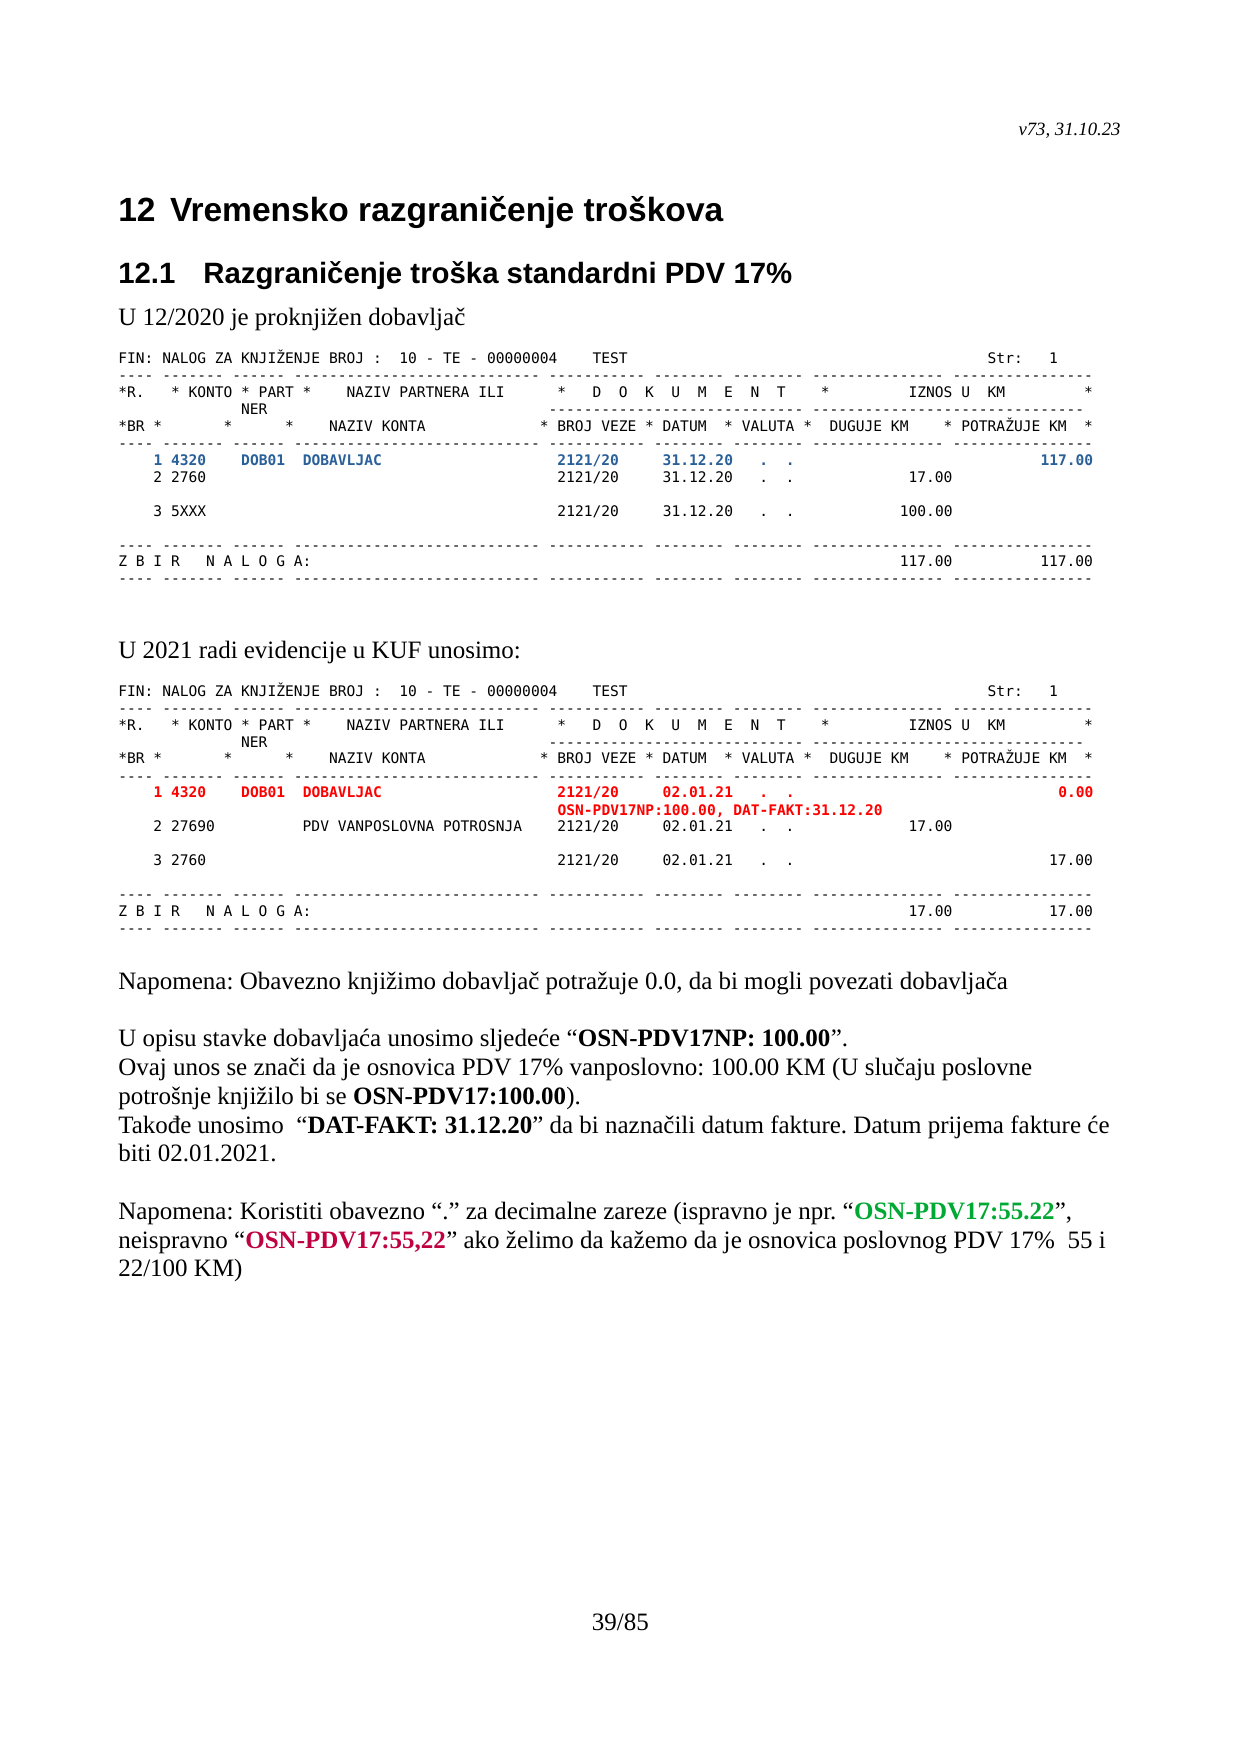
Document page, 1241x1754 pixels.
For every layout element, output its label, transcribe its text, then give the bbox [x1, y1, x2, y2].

text Ovaj unos se znači da je osnovica PDV 17% vanposlovno: 100.00 KM (U slučaju poslovne potrošnje knjižilo bi se OSN-PDV17:100.00). [118, 1052, 1122, 1110]
text NER ----------------------------- ------------------------------- [118, 733, 1122, 750]
text ---- ------- ------ ---------------------------- ----------- -------- -------- --------------- ---------------- [118, 767, 1122, 784]
text Napomena: Koristiti obavezno “.” za decimalne zareze (ispravno je npr. “OSN-PDV17:55.22”, neispravno “OSN-PDV17:55,22” ako želimo da kažemo da je osnovica poslovnog PDV 17% 55 i 22/100 KM) [118, 1196, 1122, 1282]
text Z B I R N A L O G A: 17.00 17.00 [118, 903, 1122, 920]
text *R. * KONTO * PART * NAZIV PARTNERA ILI * D O K U M E N T * IZNOS U KM * [118, 383, 1122, 401]
subtitle Razgraničenje troška standardni PDV 17% [118, 256, 1122, 289]
text ---- ------- ------ ---------------------------- ----------- -------- -------- --------------- ---------------- [118, 367, 1122, 383]
text Napomena: Obavezno knjižimo dobavljač potražuje 0.0, da bi mogli povezati dobavljača [118, 966, 1122, 995]
text ---- ------- ------ ---------------------------- ----------- -------- -------- --------------- ---------------- [118, 570, 1122, 587]
text 3 2760 2121/20 02.01.21 . . 17.00 [118, 852, 1122, 869]
text 2 27690 PDV VANPOSLOVNA POTROSNJA 2121/20 02.01.21 . . 17.00 [118, 818, 1122, 835]
text *R. * KONTO * PART * NAZIV PARTNERA ILI * D O K U M E N T * IZNOS U KM * [118, 716, 1122, 733]
text 1 4320 DOB01 DOBAVLJAC 2121/20 02.01.21 . . 0.00 [118, 784, 1122, 801]
text U 2021 radi evidencije u KUF unosimo: [118, 635, 1122, 664]
text ---- ------- ------ ---------------------------- ----------- -------- -------- --------------- ---------------- [118, 699, 1122, 716]
subtitle Vremensko razgraničenje troškova [118, 190, 1122, 229]
text ---- ------- ------ ---------------------------- ----------- -------- -------- --------------- ---------------- [118, 536, 1122, 553]
text FIN: NALOG ZA KNJIŽENJE BROJ : 10 - TE - 00000004 TEST Str: 1 [118, 682, 1122, 699]
text *BR * * * NAZIV KONTA * BROJ VEZE * DATUM * VALUTA * DUGUJE KM * POTRAŽUJE KM * [118, 750, 1122, 767]
text FIN: NALOG ZA KNJIŽENJE BROJ : 10 - TE - 00000004 TEST Str: 1 [118, 349, 1122, 367]
text Z B I R N A L O G A: 117.00 117.00 [118, 553, 1122, 570]
text *BR * * * NAZIV KONTA * BROJ VEZE * DATUM * VALUTA * DUGUJE KM * POTRAŽUJE KM * [118, 417, 1122, 434]
text Takođe unosimo “DAT-FAKT: 31.12.20” da bi naznačili datum fakture. Datum prijema fakture će biti 02.01.2021. [118, 1110, 1122, 1167]
text ---- ------- ------ ---------------------------- ----------- -------- -------- --------------- ---------------- [118, 886, 1122, 903]
text 3 5XXX 2121/20 31.12.20 . . 100.00 [118, 502, 1122, 519]
text U opisu stavke dobavljaća unosimo sljedeće “OSN-PDV17NP: 100.00”. [118, 1023, 1122, 1052]
text 1 4320 DOB01 DOBAVLJAC 2121/20 31.12.20 . . 117.00 [118, 451, 1122, 468]
text NER ----------------------------- ------------------------------- [118, 401, 1122, 417]
text ---- ------- ------ ---------------------------- ----------- -------- -------- --------------- ---------------- [118, 920, 1122, 937]
text 2 2760 2121/20 31.12.20 . . 17.00 [118, 468, 1122, 485]
text OSN-PDV17NP:100.00, DAT-FAKT:31.12.20 [118, 801, 1122, 818]
text U 12/2020 je proknjižen dobavljač [118, 302, 1122, 331]
text ---- ------- ------ ---------------------------- ----------- -------- -------- --------------- ---------------- [118, 434, 1122, 451]
